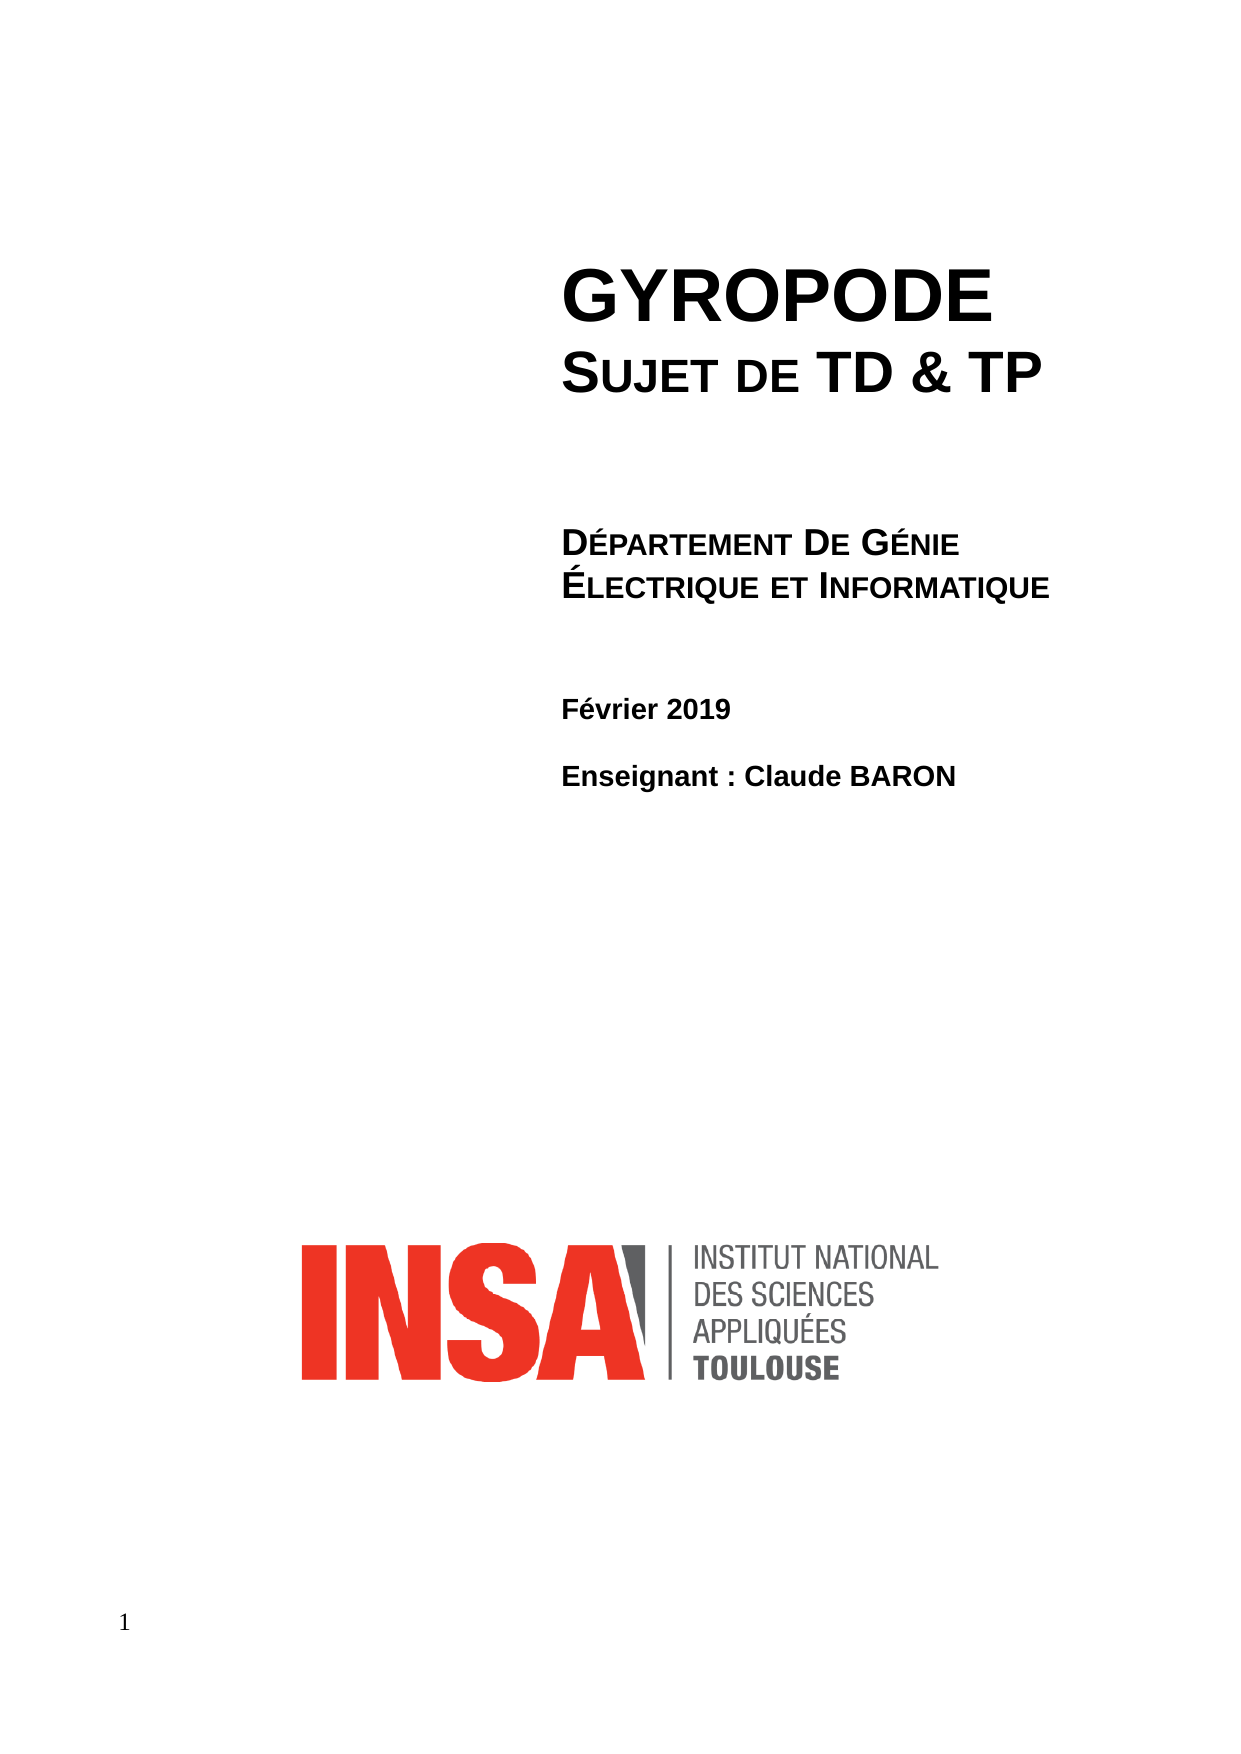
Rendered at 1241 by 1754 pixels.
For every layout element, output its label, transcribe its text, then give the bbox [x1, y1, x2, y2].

text Enseignant : Claude BARON [561, 759, 1122, 793]
text Sujet de TD & TP [561, 338, 1122, 405]
picture [301, 1243, 939, 1382]
text Département De Génie Électrique et Informatique [561, 520, 1122, 606]
text Février 2019 [561, 692, 1122, 726]
text Gyropode [561, 251, 1122, 338]
